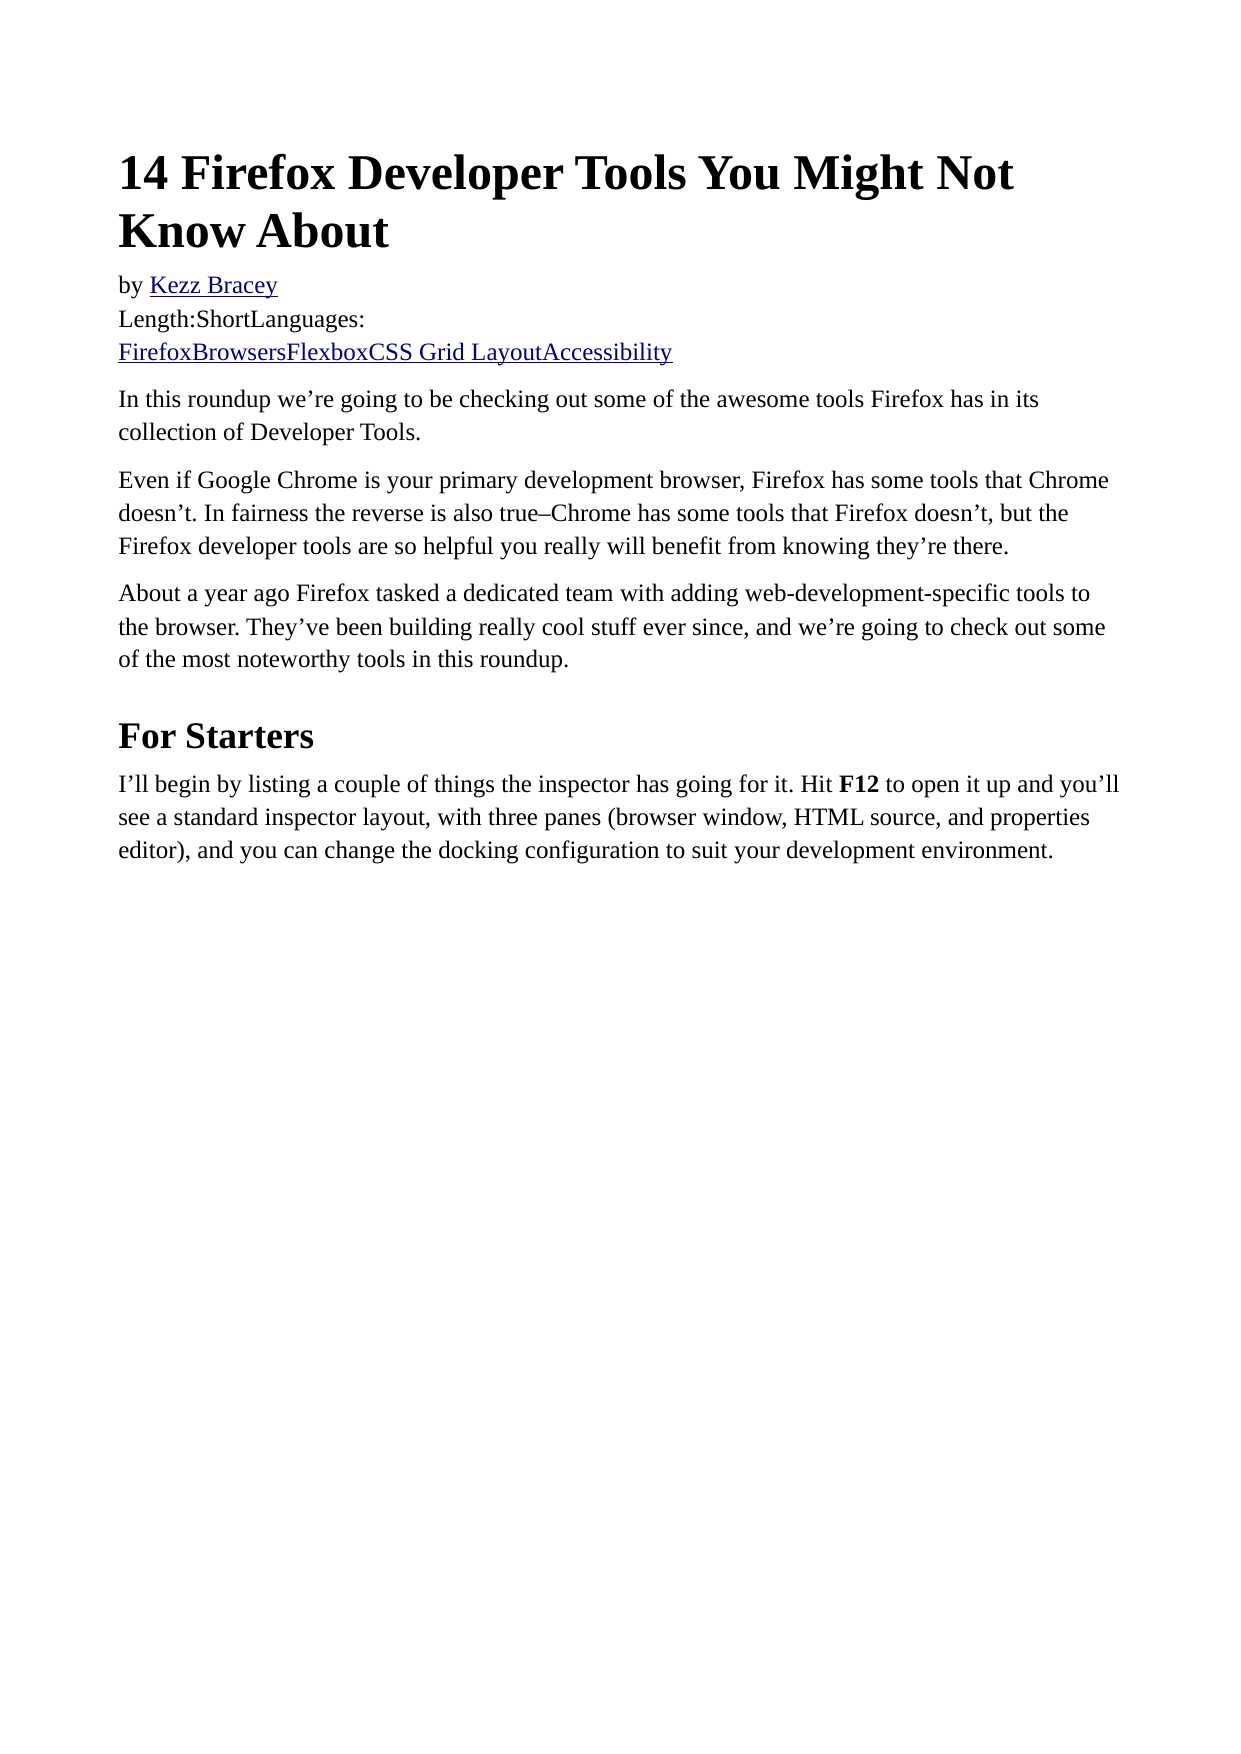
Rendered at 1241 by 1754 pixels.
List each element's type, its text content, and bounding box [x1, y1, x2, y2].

text Even if Google Chrome is your primary development browser, Firefox has some tools that Chrome doesn’t. In fairness the reverse is also true–Chrome has some tools that Firefox doesn’t, but the Firefox developer tools are so helpful you really will benefit from knowing they’re there. [118, 465, 1122, 560]
text Length:ShortLanguages: [118, 304, 1122, 332]
text In this roundup we’re going to be checking out some of the awesome tools Firefox has in its collection of Developer Tools. [118, 384, 1122, 446]
text by Kezz Bracey [118, 271, 1122, 299]
text About a year ago Firefox tasked a dedicated team with adding web-development-specific tools to the browser. They’ve been building really cool stuff ever since, and we’re going to check out some of the most noteworthy tools in this roundup. [118, 578, 1122, 673]
subtitle For Starters [118, 713, 1122, 756]
subtitle 14 Firefox Developer Tools You Might Not Know About [118, 143, 1122, 258]
text FirefoxBrowsersFlexboxCSS Grid LayoutAccessibility [118, 337, 1122, 365]
text I’ll begin by listing a couple of things the inspector has going for it. Hit F12 to open it up and you’ll see a standard inspector layout, with three panes (browser window, HTML source, and properties editor), and you can change the docking configuration to suit your development environment. [118, 769, 1122, 863]
